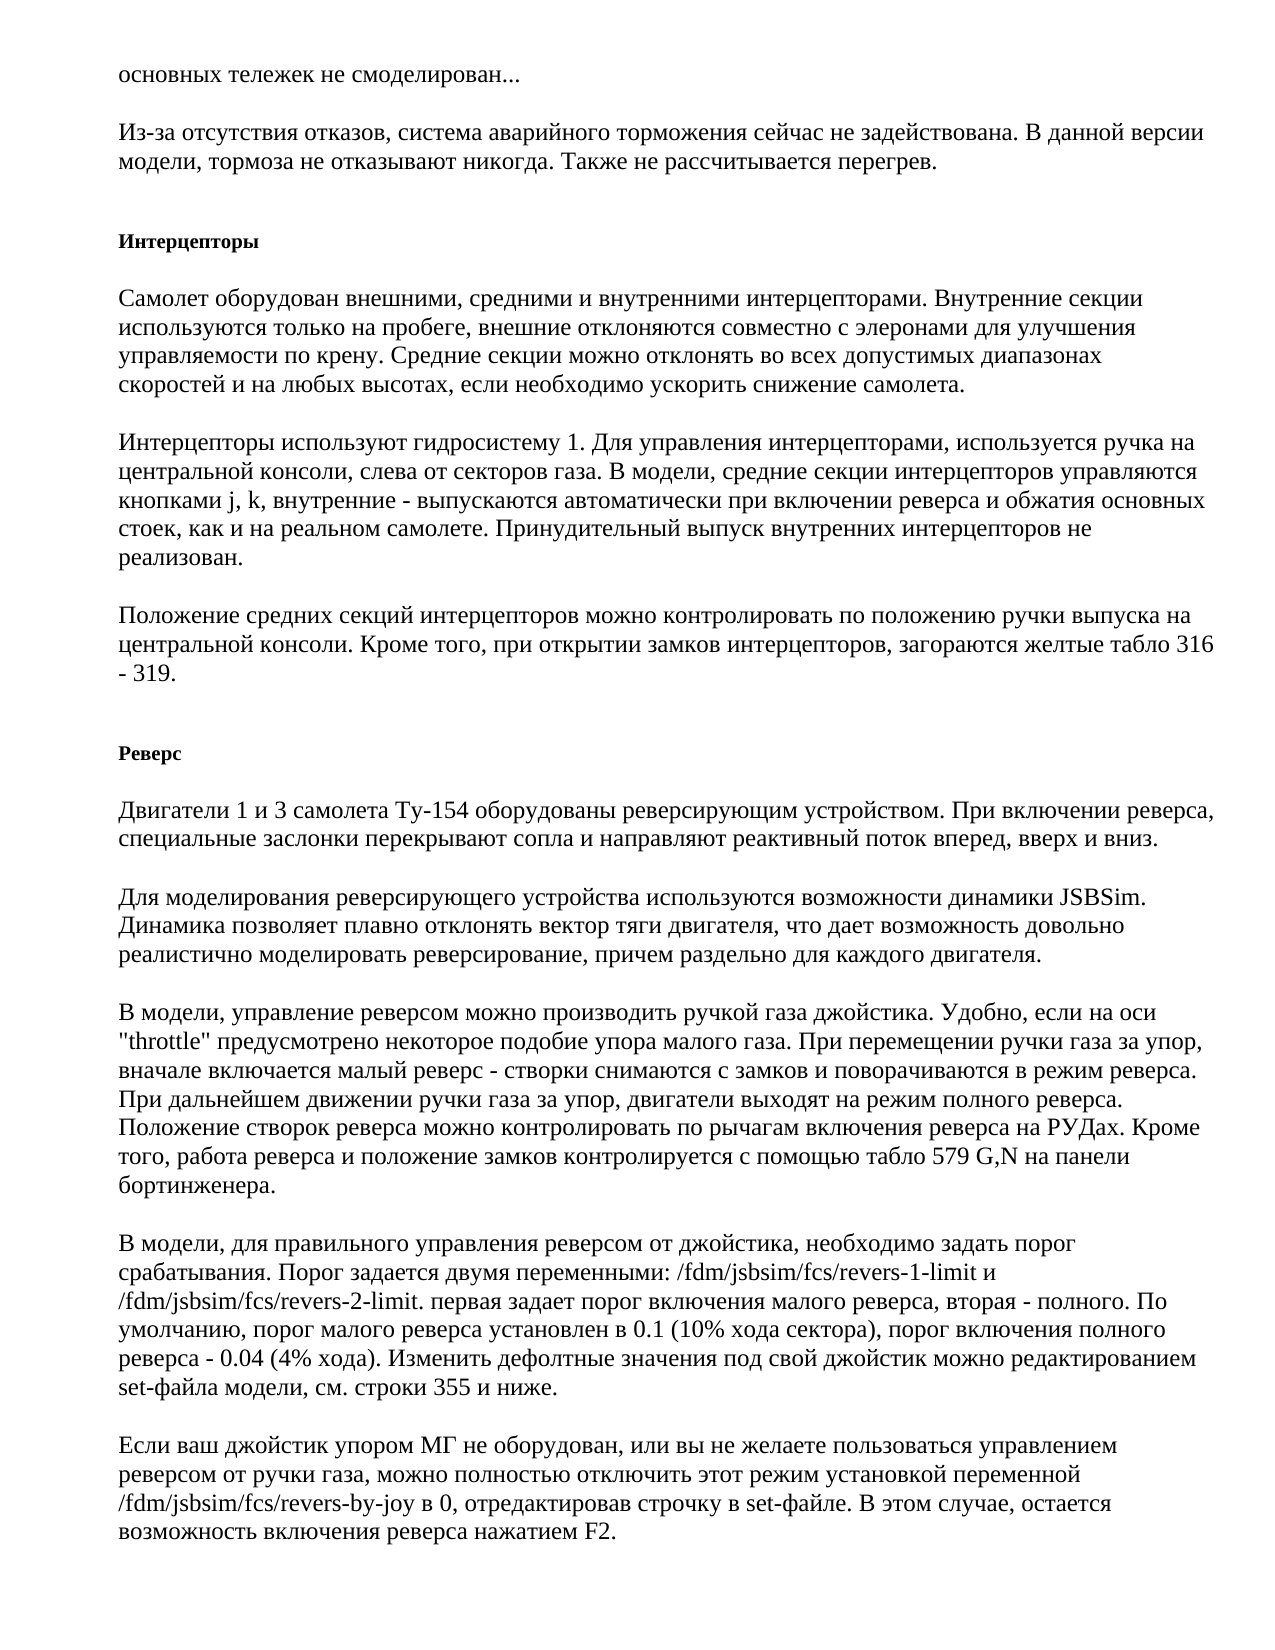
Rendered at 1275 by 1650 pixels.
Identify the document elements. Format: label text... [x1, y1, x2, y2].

text основных тележек не смоделирован... [118, 59, 1216, 88]
text Двигатели 1 и 3 самолета Ту-154 оборудованы реверсирующим устройством. При включении реверса, специальные заслонки перекрывают сопла и направляют реактивный поток вперед, вверх и вниз. [118, 795, 1216, 852]
subtitle Интерцепторы [118, 229, 1216, 253]
text В модели, управление реверсом можно производить ручкой газа джойстика. Удобно, если на оси "throttle" предусмотрено некоторое подобие упора малого газа. При перемещении ручки газа за упор, вначале включается малый реверс - створки снимаются с замков и поворачиваются в режим реверса. При дальнейшем движении ручки газа за упор, двигатели выходят на режим полного реверса. Положение створок реверса можно контролировать по рычагам включения реверса на РУДах. Кроме того, работа реверса и положение замков контролируется с помощью табло 579 G,N на панели бортинженера. [118, 997, 1216, 1199]
text Интерцепторы используют гидросистему 1. Для управления интерцепторами, используется ручка на центральной консоли, слева от секторов газа. В модели, средние секции интерцепторов управляются кнопками j, k, внутренние - выпускаются автоматически при включении реверса и обжатия основных стоек, как и на реальном самолете. Принудительный выпуск внутренних интерцепторов не реализован. [118, 427, 1216, 571]
text В модели, для правильного управления реверсом от джойстика, необходимо задать порог срабатывания. Порог задается двумя переменными: /fdm/jsbsim/fcs/revers-1-limit и /fdm/jsbsim/fcs/revers-2-limit. первая задает порог включения малого реверса, вторая - полного. По умолчанию, порог малого реверса установлен в 0.1 (10% хода сектора), порог включения полного реверса - 0.04 (4% хода). Изменить дефолтные значения под свой джойстик можно редактированием set-файла модели, см. строки 355 и ниже. [118, 1228, 1216, 1401]
text Если ваш джойстик упором МГ не оборудован, или вы не желаете пользоваться управлением реверсом от ручки газа, можно полностью отключить этот режим установкой переменной /fdm/jsbsim/fcs/revers-by-joy в 0, отредактировав строчку в set-файле. В этом случае, остается возможность включения реверса нажатием F2. [118, 1430, 1216, 1545]
text Самолет оборудован внешними, средними и внутренними интерцепторами. Внутренние секции используются только на пробеге, внешние отклоняются совместно с элеронами для улучшения управляемости по крену. Средние секции можно отклонять во всех допустимых диапазонах скоростей и на любых высотах, если необходимо ускорить снижение самолета. [118, 283, 1216, 398]
text Для моделирования реверсирующего устройства используются возможности динамики JSBSim. Динамика позволяет плавно отклонять вектор тяги двигателя, что дает возможность довольно реалистично моделировать реверсирование, причем раздельно для каждого двигателя. [118, 882, 1216, 968]
subtitle Реверс [118, 741, 1216, 765]
text Из-за отсутствия отказов, система аварийного торможения сейчас не задействована. В данной версии модели, тормоза не отказывают никогда. Также не рассчитывается перегрев. [118, 117, 1216, 175]
text Положение средних секций интерцепторов можно контролировать по положению ручки выпуска на центральной консоли. Кроме того, при открытии замков интерцепторов, загораются желтые табло 316 - 319. [118, 601, 1216, 687]
